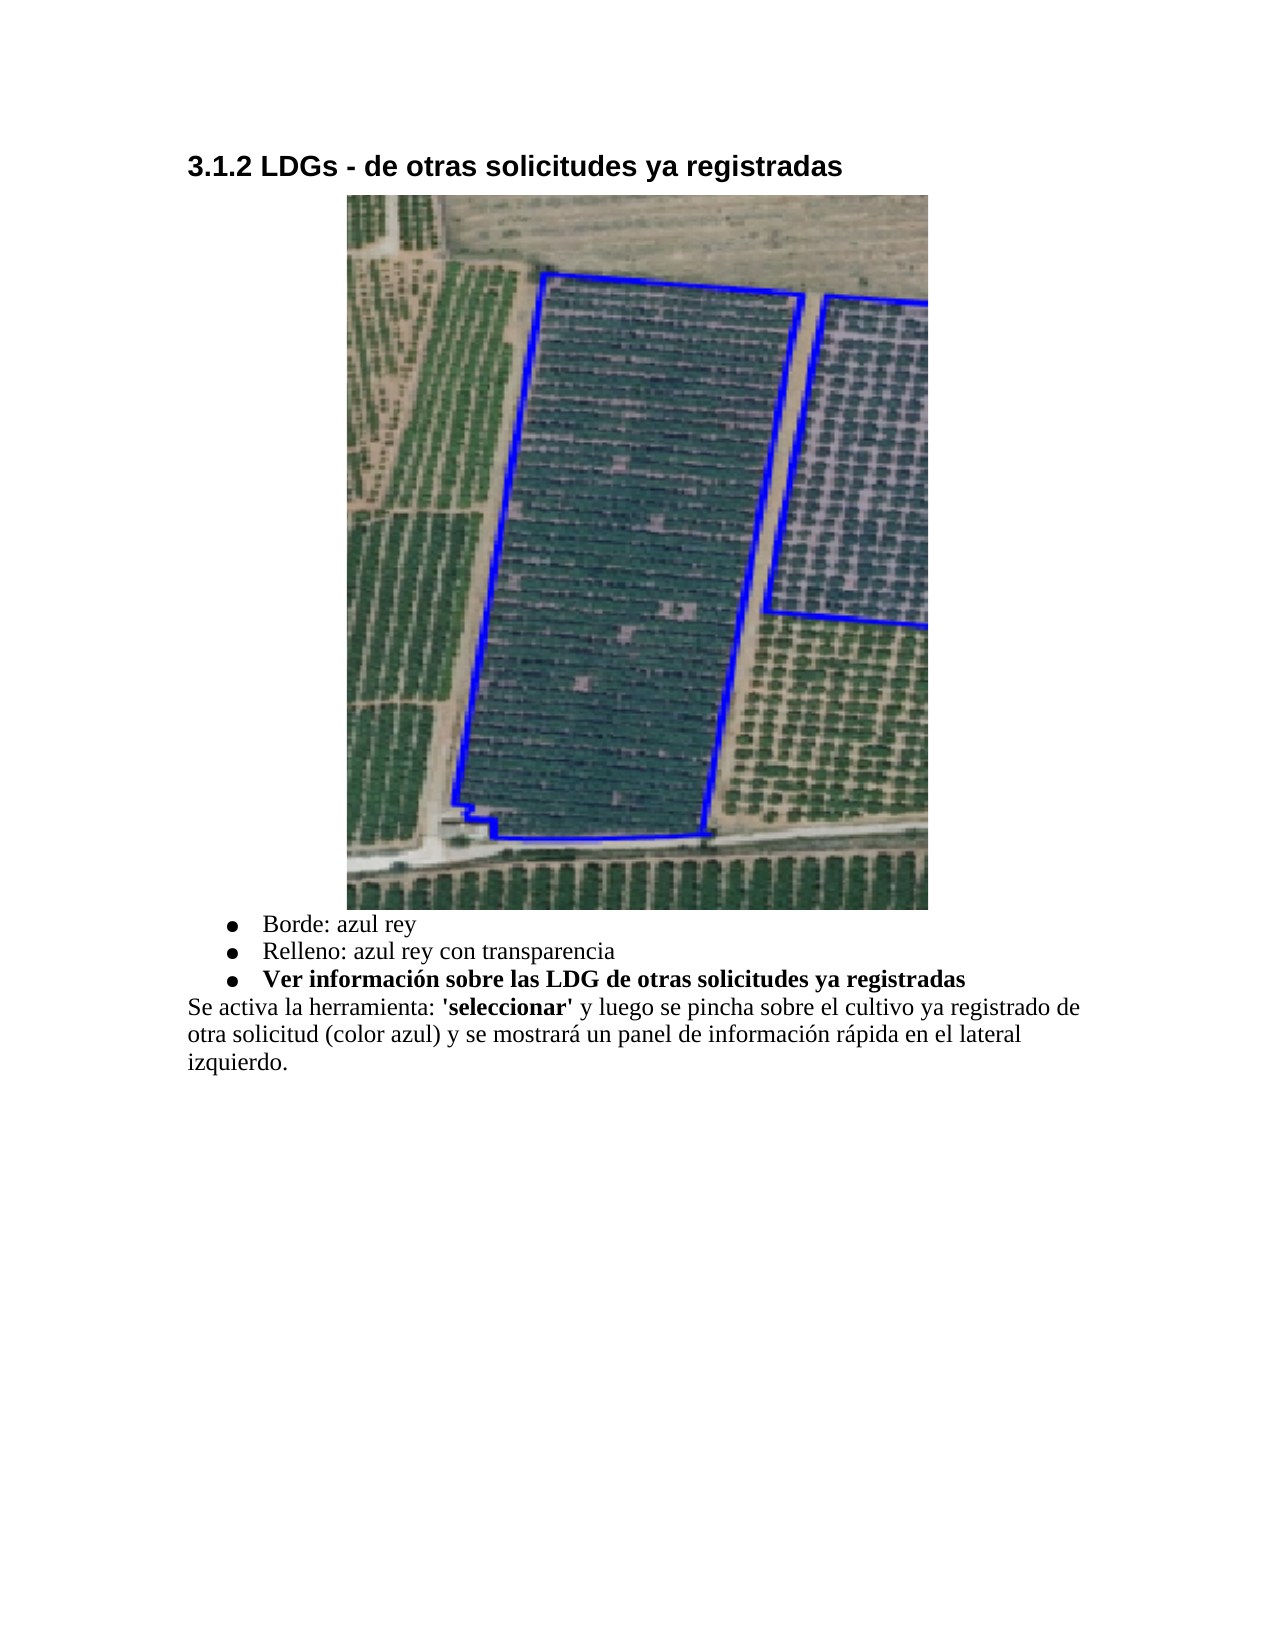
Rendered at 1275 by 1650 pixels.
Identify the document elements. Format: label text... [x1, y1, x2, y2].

list Borde: azul rey [225, 781, 1087, 937]
text Se activa la herramienta: 'seleccionar' y luego se pincha sobre el cultivo ya registrado de otra solicitud (color azul) y se mostrará un panel de información rápida en el lateral izquierdo. [187, 993, 1087, 1076]
subtitle 3.1.2 LDGs - de otras solicitudes ya registradas [187, 150, 1087, 183]
list Ver información sobre las LDG de otras solicitudes ya registradas [225, 965, 1087, 993]
list Relleno: azul rey con transparencia [225, 937, 1087, 965]
picture [346, 195, 929, 910]
